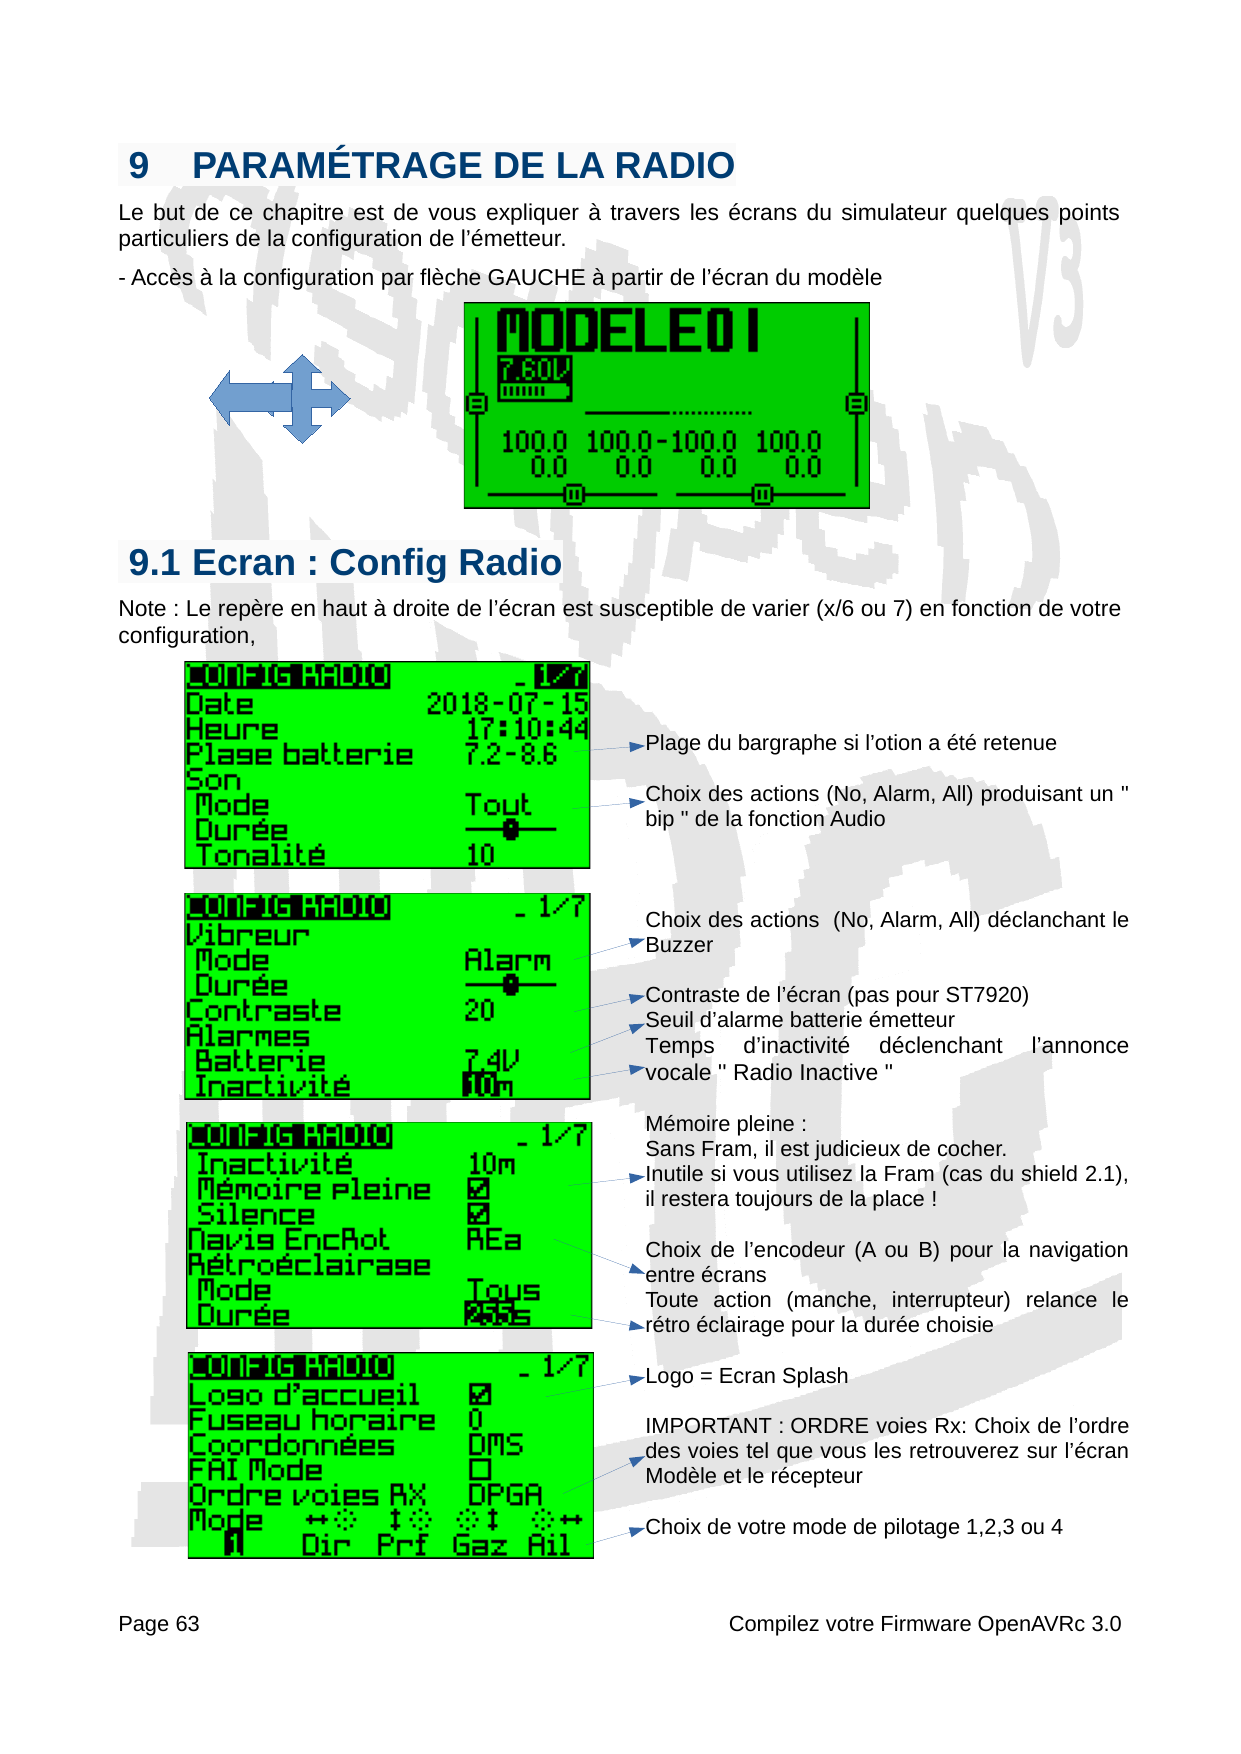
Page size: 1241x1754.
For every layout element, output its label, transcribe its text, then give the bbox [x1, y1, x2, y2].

picture [186, 1122, 593, 1329]
picture [184, 893, 591, 1100]
text IMPORTANT : ORDRE voies Rx: Choix de l’ordre des voies tel que vous les retrouverez sur l’écran Modèle et le récepteur [645, 1413, 1130, 1488]
text Note : Le repère en haut à droite de l’écran est susceptible de varier (x/6 ou 7) en fonction de votre configuration, [118, 595, 1122, 648]
picture [463, 302, 870, 509]
text - Accès à la configuration par flèche GAUCHE à partir de l’écran du modèle [118, 264, 1122, 290]
picture [187, 1352, 594, 1559]
text Choix de l’encodeur (A ou B) pour la navigation entre écrans [645, 1236, 1130, 1287]
text Sans Fram, il est judicieux de cocher. [645, 1136, 1130, 1161]
text Le but de ce chapitre est de vous expliquer à travers les écrans du simulateur quelques points particuliers de la configuration de l’émetteur. [118, 199, 1122, 251]
subtitle PARAMÉTRAGE DE LA RADIO [118, 143, 1122, 186]
picture [184, 661, 591, 869]
text Temps d’inactivité déclenchant l’annonce vocale '' Radio Inactive '' [645, 1032, 1130, 1085]
text Inutile si vous utilisez la Fram (cas du shield 2.1), il restera toujours de la place ! [645, 1161, 1130, 1211]
text Choix de votre mode de pilotage 1,2,3 ou 4 [645, 1514, 1130, 1539]
text Mémoire pleine : [645, 1110, 1130, 1136]
text Seuil d’alarme batterie émetteur [645, 1007, 1130, 1032]
text Toute action (manche, interrupteur) relance le rétro éclairage pour la durée choisie [645, 1287, 1130, 1337]
text Choix des actions (No, Alarm, All) produisant un '' bip '' de la fonction Audio [645, 780, 1130, 831]
text Choix des actions (No, Alarm, All) déclanchant le Buzzer [645, 906, 1130, 957]
text Logo = Ecran Splash [645, 1362, 1130, 1388]
subtitle Ecran : Config Radio [118, 540, 1122, 583]
text Plage du bargraphe si l’otion a été retenue [645, 730, 1130, 755]
text Contraste de l’écran (pas pour ST7920) [645, 982, 1130, 1007]
